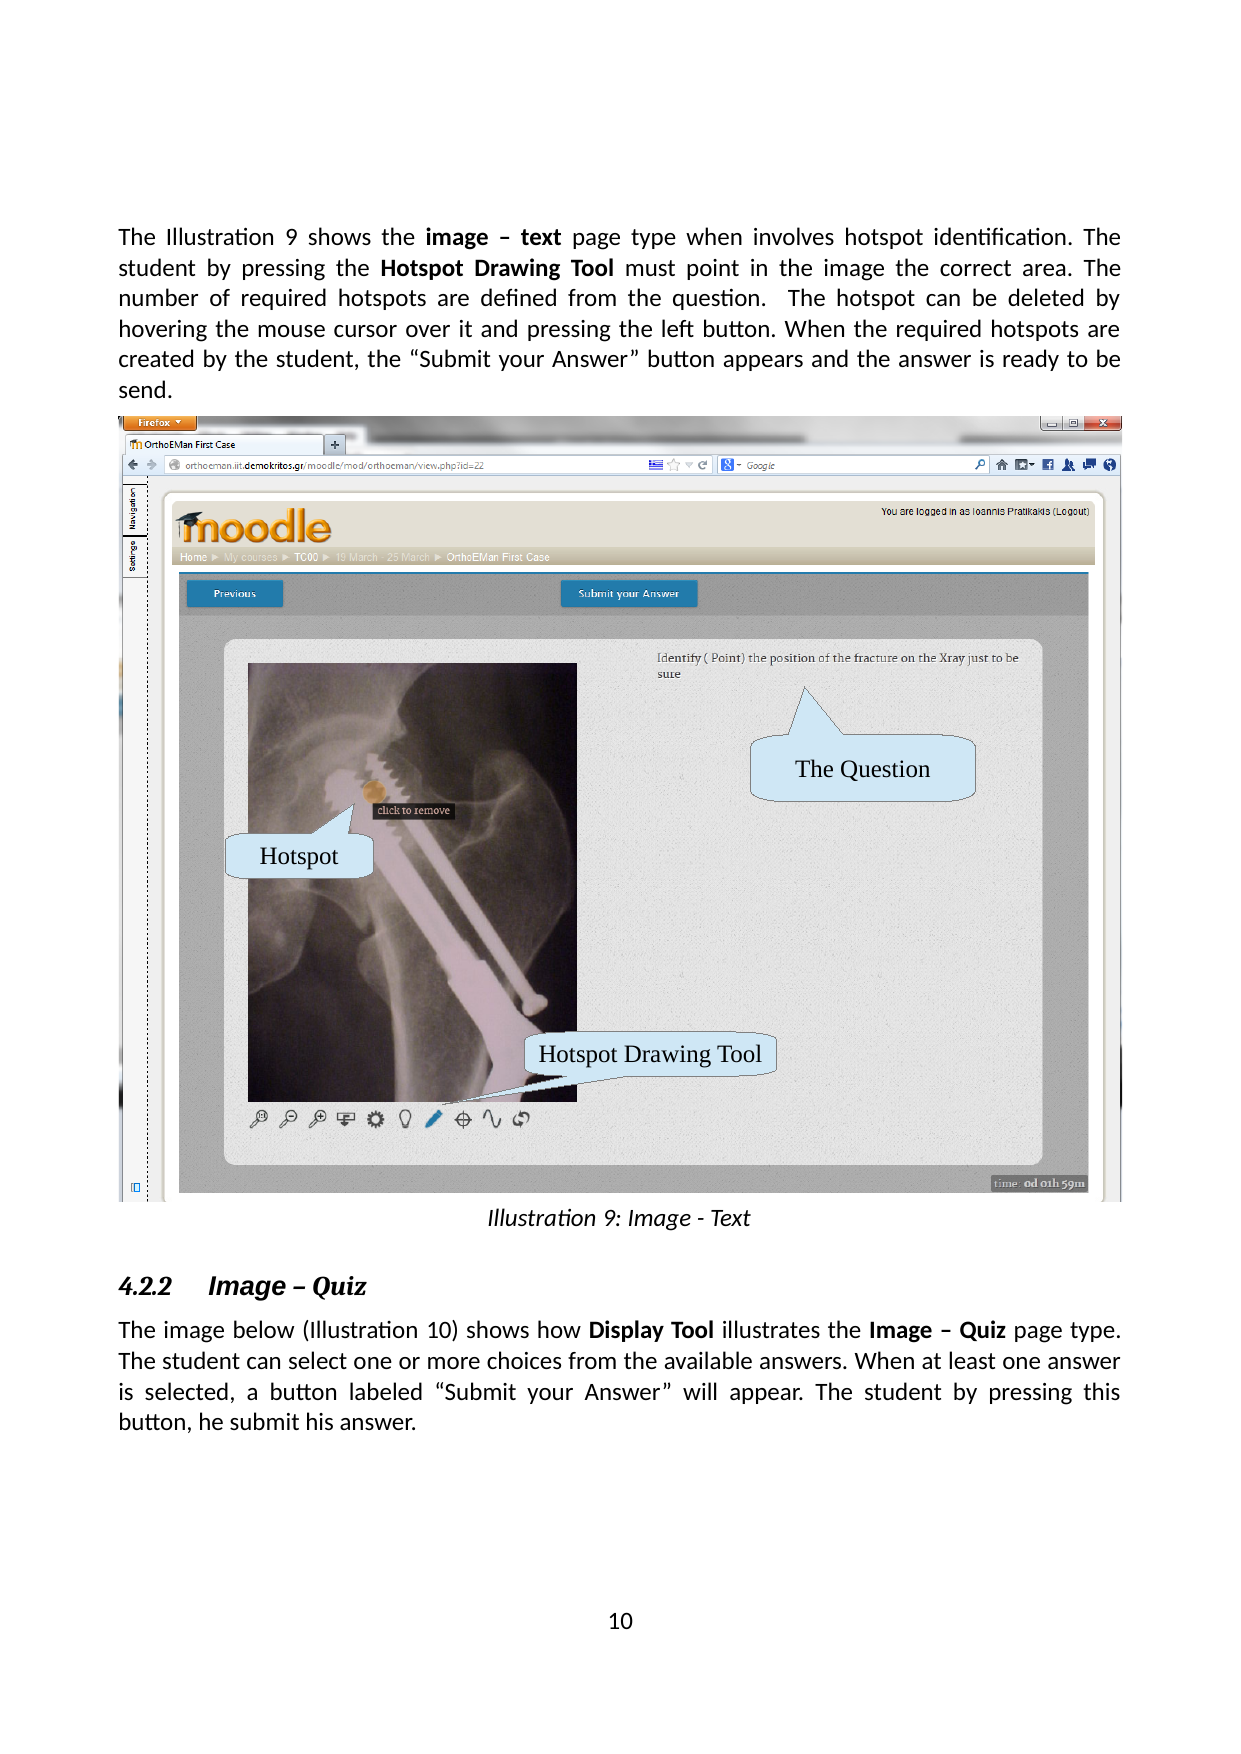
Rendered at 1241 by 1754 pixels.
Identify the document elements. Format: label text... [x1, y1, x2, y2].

picture [118, 416, 1123, 1202]
text The Illustration 9 shows the image – text page type when involves hotspot identification. The student by pressing the Hotspot Drawing Tool must point in the image the correct area. The number of required hotspots are defined from the question. The hotspot can be deleted by hovering the mouse cursor over it and pressing the left button. When the required hotspots are created by the student, the “Submit your Answer” button appears and the answer is ready to be send. [118, 221, 1122, 404]
text Illustration 9: Image - Text [118, 1202, 1122, 1232]
subtitle Image – Quiz [118, 1270, 1122, 1302]
text The image below (Illustration 10) shows how Display Tool illustrates the Image – Quiz page type. The student can select one or more choices from the available answers. When at least one answer is selected, a button labeled “Submit your Answer” will appear. The student by pressing this button, he submit his answer. [118, 1315, 1122, 1437]
